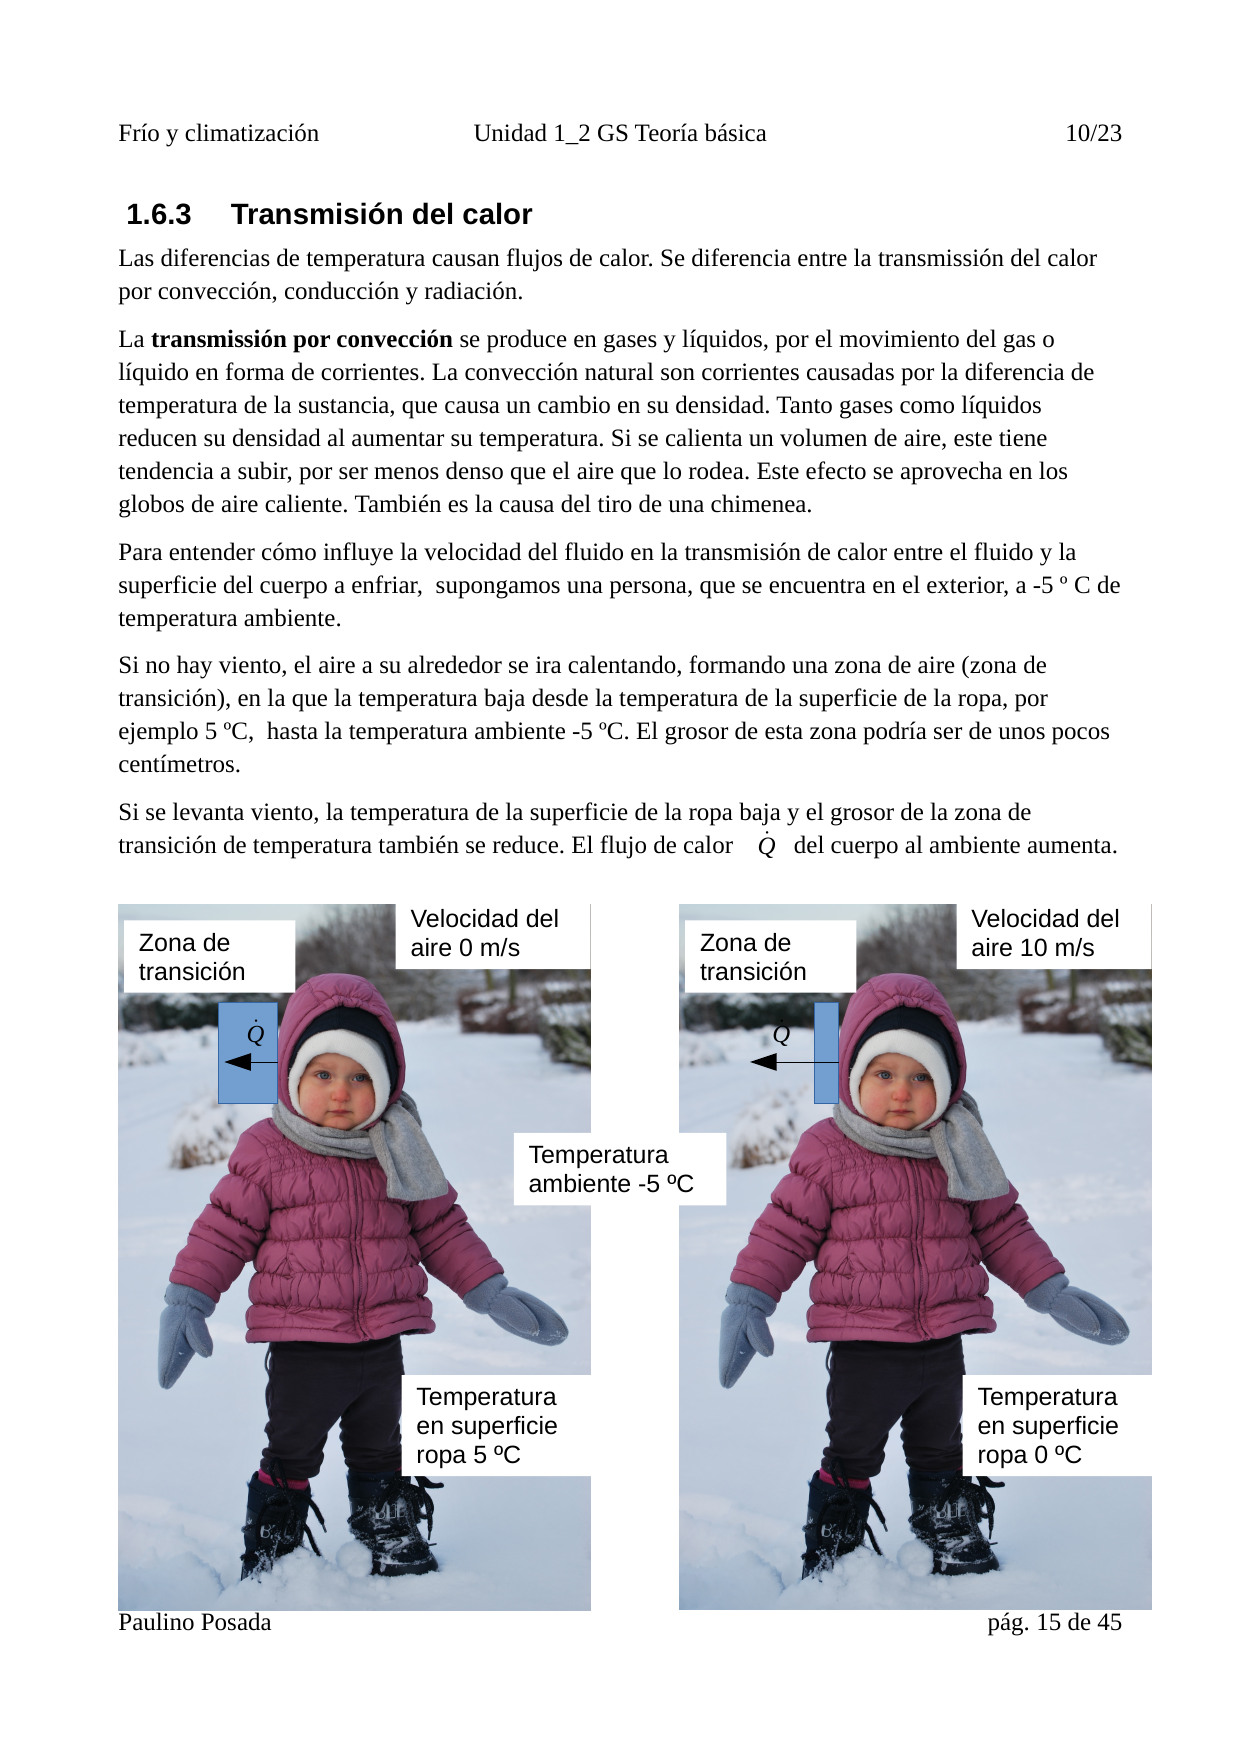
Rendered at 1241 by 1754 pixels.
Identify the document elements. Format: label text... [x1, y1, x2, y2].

picture [118, 904, 591, 1611]
text Si no hay viento, el aire a su alrededor se ira calentando, formando una zona de aire (zona de transición), en la que la temperatura baja desde la temperatura de la superficie de la ropa, por ejemplo 5 ºC, hasta la temperatura ambiente -5 ºC. El grosor de esta zona podría ser de unos pocos centímetros. [118, 650, 1122, 778]
text La transmissión por convección se produce en gases y líquidos, por el movimiento del gas o líquido en forma de corrientes. La convección natural son corrientes causadas por la diferencia de temperatura de la sustancia, que causa un cambio en su densidad. Tanto gases como líquidos reducen su densidad al aumentar su temperatura. Si se calienta un volumen de aire, este tiene tendencia a subir, por ser menos denso que el aire que lo rodea. Este efecto se aprovecha en los globos de aire caliente. También es la causa del tiro de una chimenea. [118, 324, 1122, 518]
text Las diferencias de temperatura causan flujos de calor. Se diferencia entre la transmissión del calor por convección, conducción y radiación. [118, 243, 1122, 305]
text Para entender cómo influye la velocidad del fluido en la transmisión de calor entre el fluido y la superficie del cuerpo a enfriar, supongamos una persona, que se encuentra en el exterior, a -5 º C de temperatura ambiente. [118, 537, 1122, 632]
picture [679, 904, 1152, 1610]
text Si se levanta viento, la temperatura de la superficie de la ropa baja y el grosor de la zona de transición de temperatura también se reduce. El flujo de calor del cuerpo al ambiente aumenta. [118, 797, 1122, 859]
subtitle Transmisión del calor [118, 197, 1122, 231]
